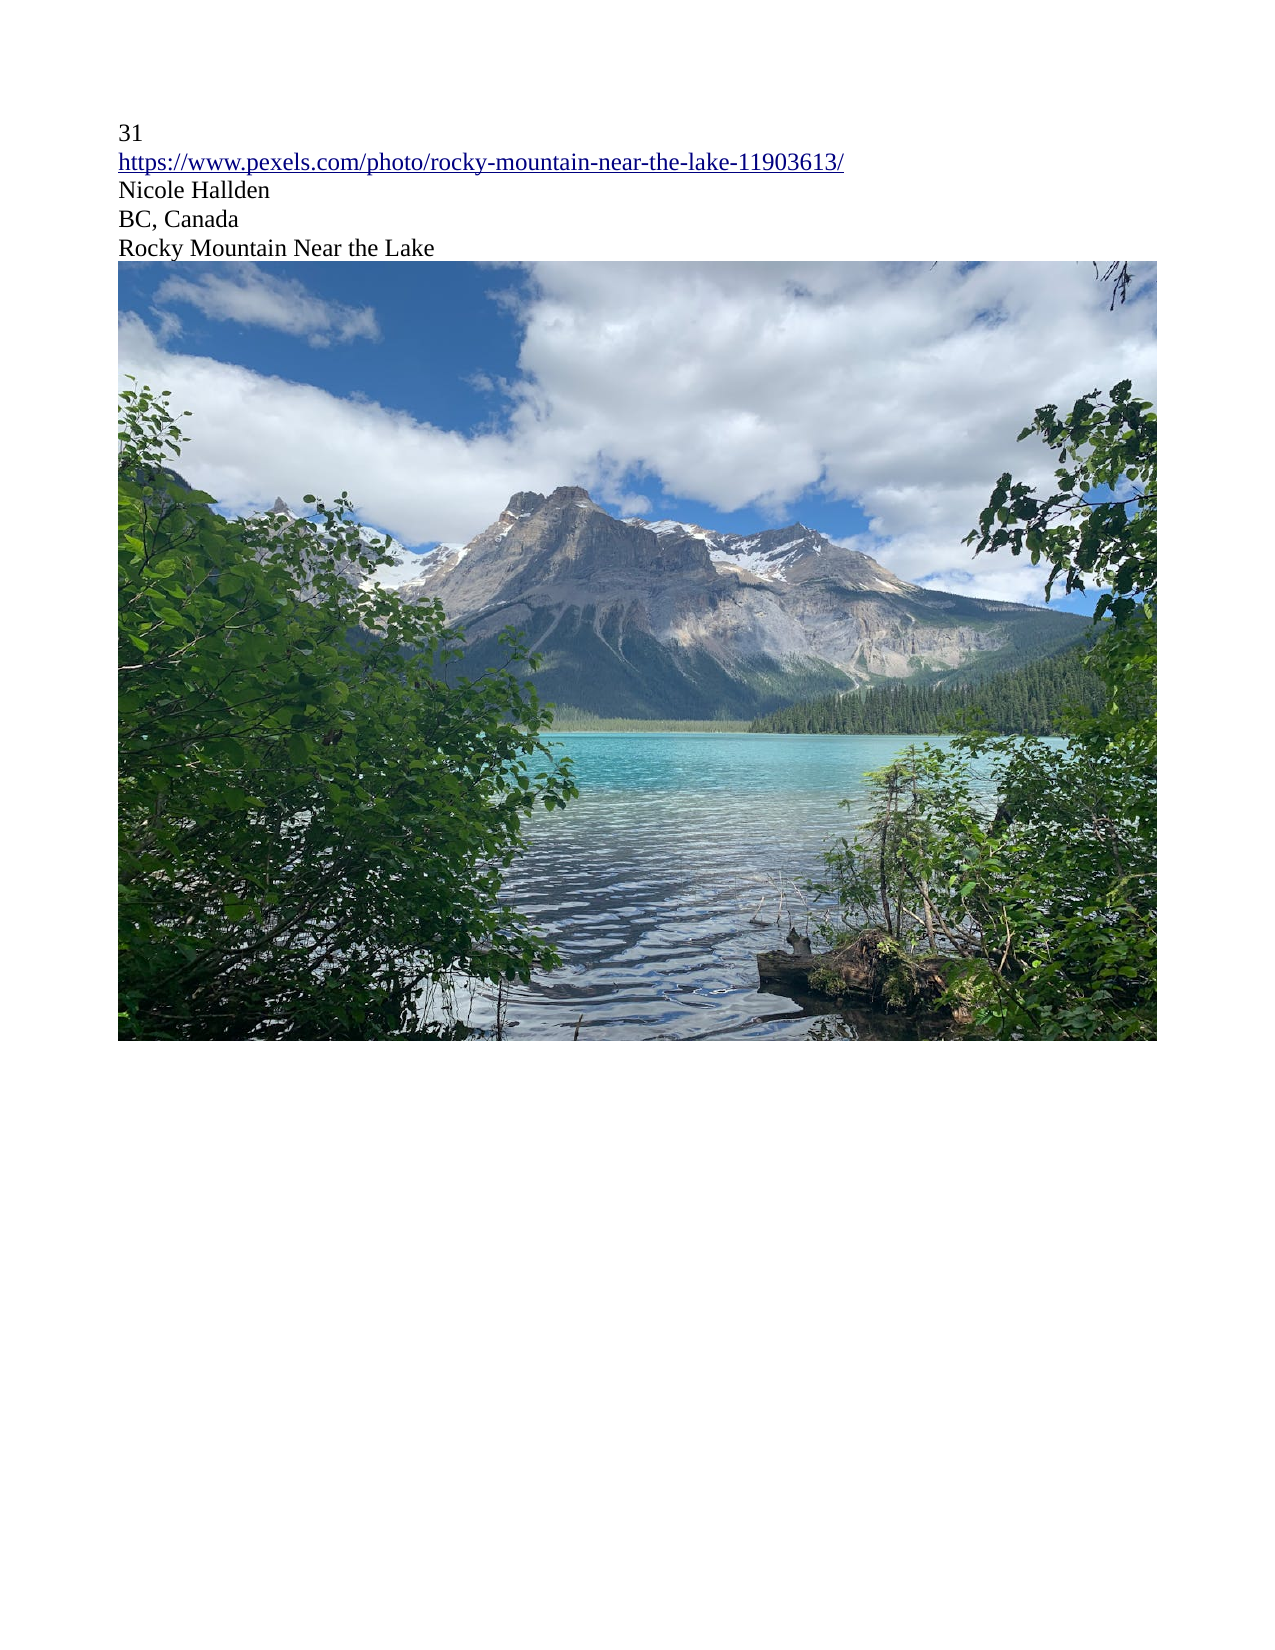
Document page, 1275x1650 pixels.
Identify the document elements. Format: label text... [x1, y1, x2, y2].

text BC, Canada [118, 204, 1157, 233]
text Rocky Mountain Near the Lake [118, 233, 1157, 261]
text 31 [118, 118, 1157, 147]
picture [118, 261, 1157, 1041]
text https://www.pexels.com/photo/rocky-mountain-near-the-lake-11903613/ [118, 147, 1157, 176]
text Nicole Hallden [118, 176, 1157, 204]
